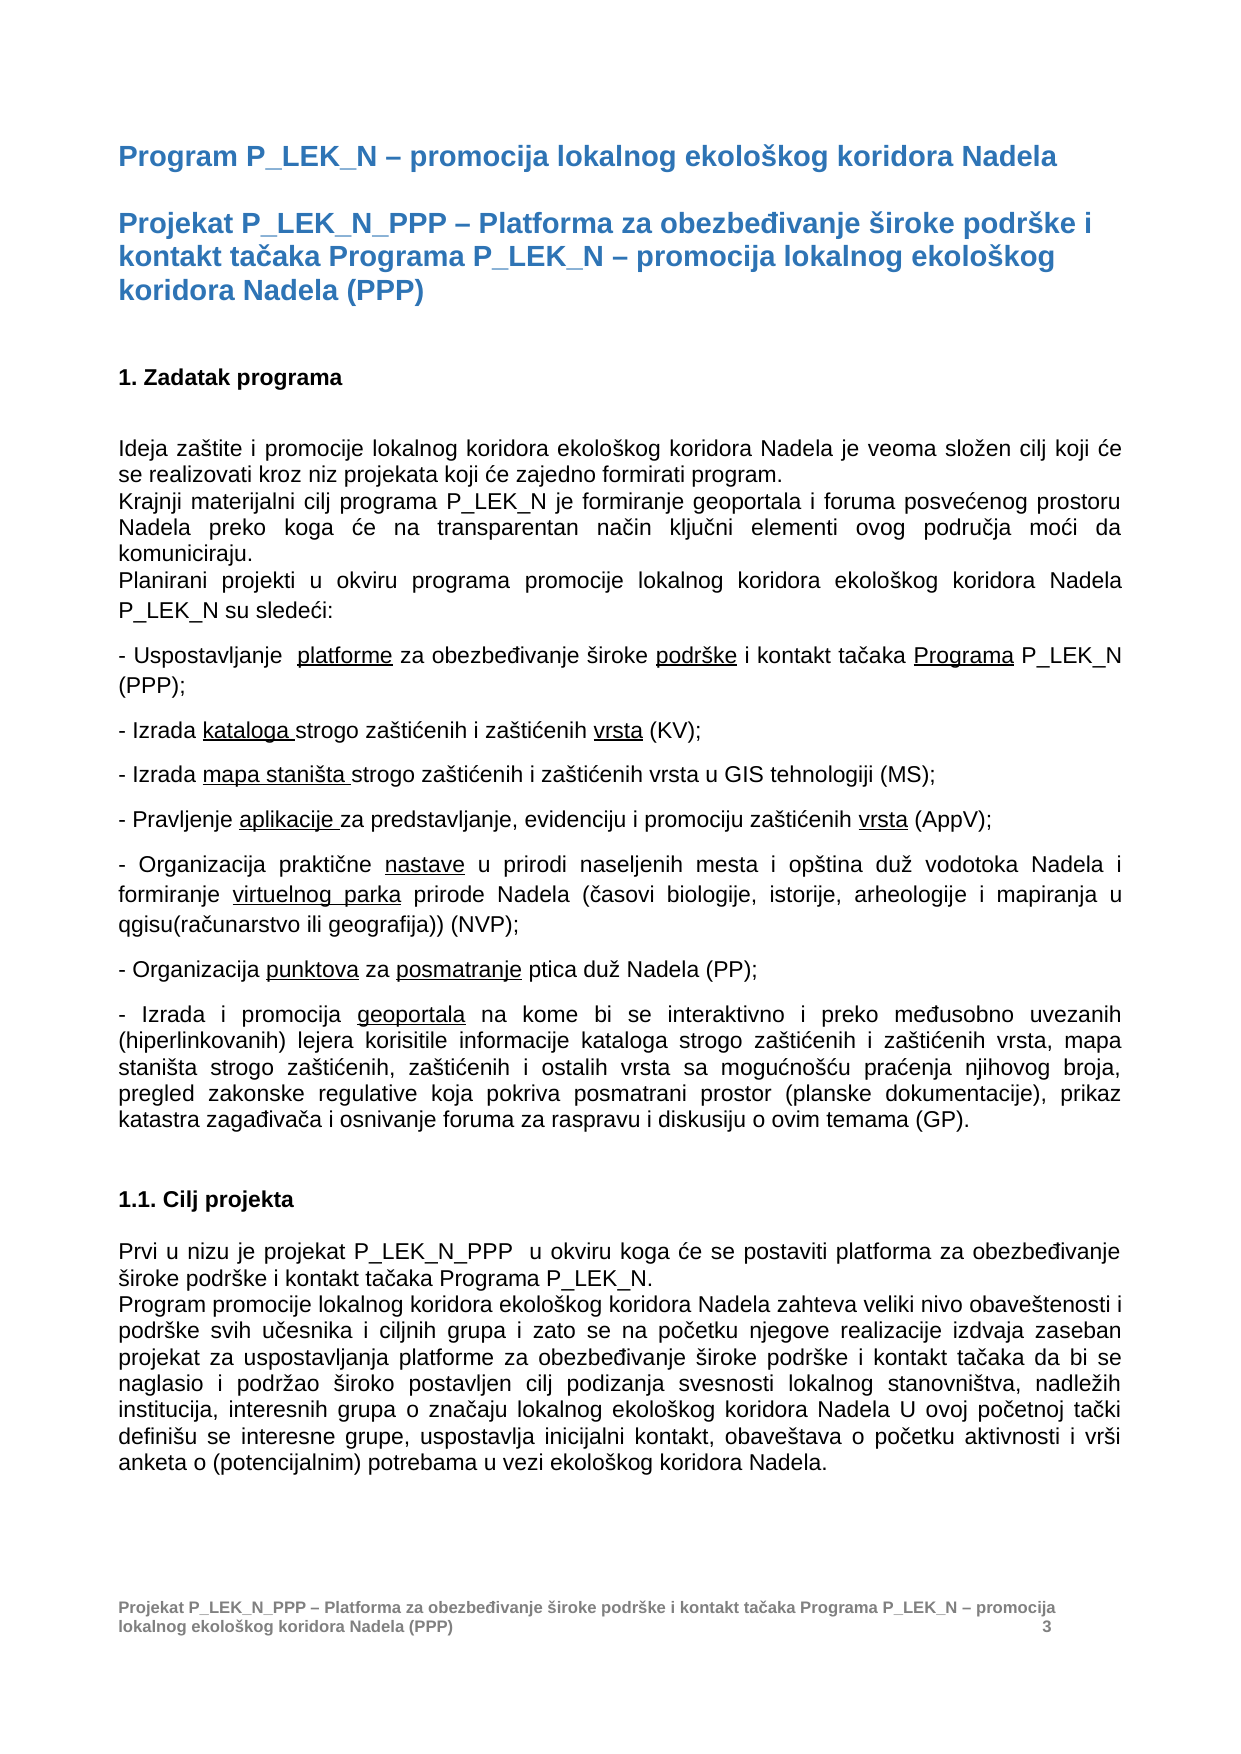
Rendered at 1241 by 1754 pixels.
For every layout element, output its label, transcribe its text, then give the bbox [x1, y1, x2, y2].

text - Izrada mapa staništa strogo zaštićenih i zaštićenih vrsta u GIS tehnologiji (MS); [118, 761, 1122, 788]
text 1.1. Cilj projekta [118, 1186, 1122, 1212]
text Prvi u nizu je projekat P_LEK_N_PPP u okviru koga će se postaviti platforma za obezbeđivanje široke podrške i kontakt tačaka Programa P_LEK_N. [118, 1238, 1122, 1291]
text - Izrada kataloga strogo zaštićenih i zaštićenih vrsta (KV); [118, 717, 1122, 743]
text Planirani projekti u okviru programa promocije lokalnog koridora ekološkog koridora Nadela P_LEK_N su sledeći: [118, 567, 1122, 623]
text 1. Zadatak programa [118, 364, 1122, 390]
text Program promocije lokalnog koridora ekološkog koridora Nadela zahteva veliki nivo obaveštenosti i podrške svih učesnika i ciljnih grupa i zato se na početku njegove realizacije izdvaja zaseban projekat za uspostavljanja platforme za obezbeđivanje široke podrške i kontakt tačaka da bi se naglasio i podržao široko postavljen cilj podizanja svesnosti lokalnog stanovništva, nadležih institucija, interesnih grupa o značaju lokalnog ekološkog koridora Nadela U ovoj početnoj tački definišu se interesne grupe, uspostavlja inicijalni kontakt, obaveštava o početku aktivnosti i vrši anketa o (potencijalnim) potrebama u vezi ekološkog koridora Nadela. [118, 1291, 1122, 1475]
text Krajnji materijalni cilj programa P_LEK_N je formiranje geoportala i foruma posvećenog prostoru Nadela preko koga će na transparentan način ključni elementi ovog područja moći da komuniciraju. [118, 488, 1122, 567]
text - Organizacija punktova za posmatranje ptica duž Nadela (PP); [118, 956, 1122, 983]
text - Pravljenje aplikacije za predstavljanje, evidenciju i promociju zaštićenih vrsta (AppV); [118, 806, 1122, 833]
text Ideja zaštite i promocije lokalnog koridora ekološkog koridora Nadela je veoma složen cilj koji će se realizovati kroz niz projekata koji će zajedno formirati program. [118, 435, 1122, 488]
subtitle Projekat P_LEK_N_PPP – Platforma za obezbeđivanje široke podrške i kontakt tačaka Programa P_LEK_N – promocija lokalnog ekološkog koridora Nadela (PPP) [118, 206, 1122, 306]
text - Uspostavljanje platforme za obezbeđivanje široke podrške i kontakt tačaka Programa P_LEK_N (PPP); [118, 642, 1122, 698]
subtitle Program P_LEK_N – promocija lokalnog ekološkog koridora Nadela [118, 139, 1122, 172]
text - Organizacija praktične nastave u prirodi naseljenih mesta i opština duž vodotoka Nadela i formiranje virtuelnog parka prirode Nadela (časovi biologije, istorije, arheologije i mapiranja u qgisu(računarstvo ili geografija)) (NVP); [118, 851, 1122, 938]
text - Izrada i promocija geoportala na kome bi se interaktivno i preko međusobno uvezanih (hiperlinkovanih) lejera korisitile informacije kataloga strogo zaštićenih i zaštićenih vrsta, mapa staništa strogo zaštićenih, zaštićenih i ostalih vrsta sa mogućnošću praćenja njihovog broja, pregled zakonske regulative koja pokriva posmatrani prostor (planske dokumentacije), prikaz katastra zagađivača i osnivanje foruma za raspravu i diskusiju o ovim temama (GP). [118, 1001, 1122, 1133]
